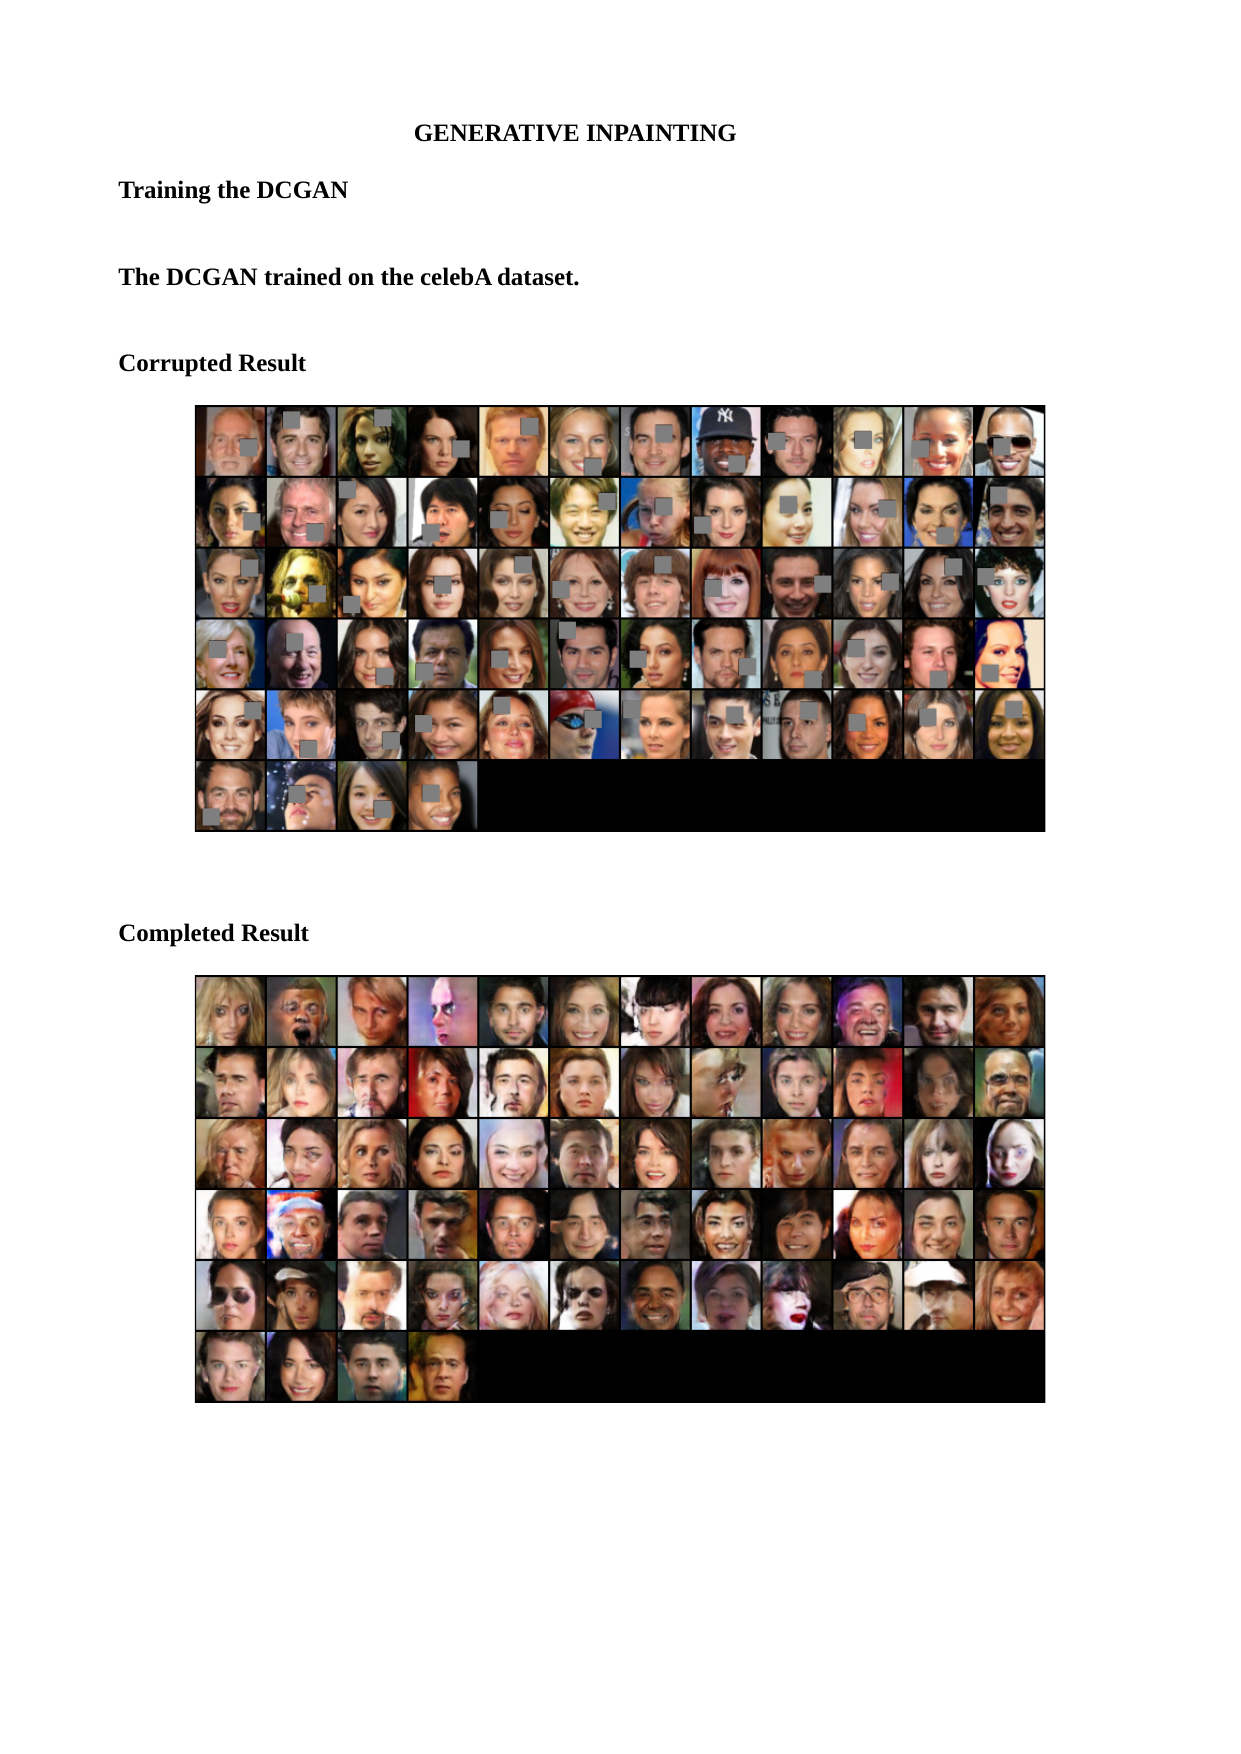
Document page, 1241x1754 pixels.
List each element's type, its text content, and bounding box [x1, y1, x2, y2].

text GENERATIVE INPAINTING [118, 118, 1122, 147]
text Training the DCGAN [118, 176, 1122, 204]
picture [194, 975, 1046, 1403]
text Corrupted Result [118, 348, 1122, 377]
picture [194, 405, 1046, 832]
text The DCGAN trained on the celebA dataset. [118, 262, 1122, 291]
text Completed Result [118, 918, 1122, 947]
